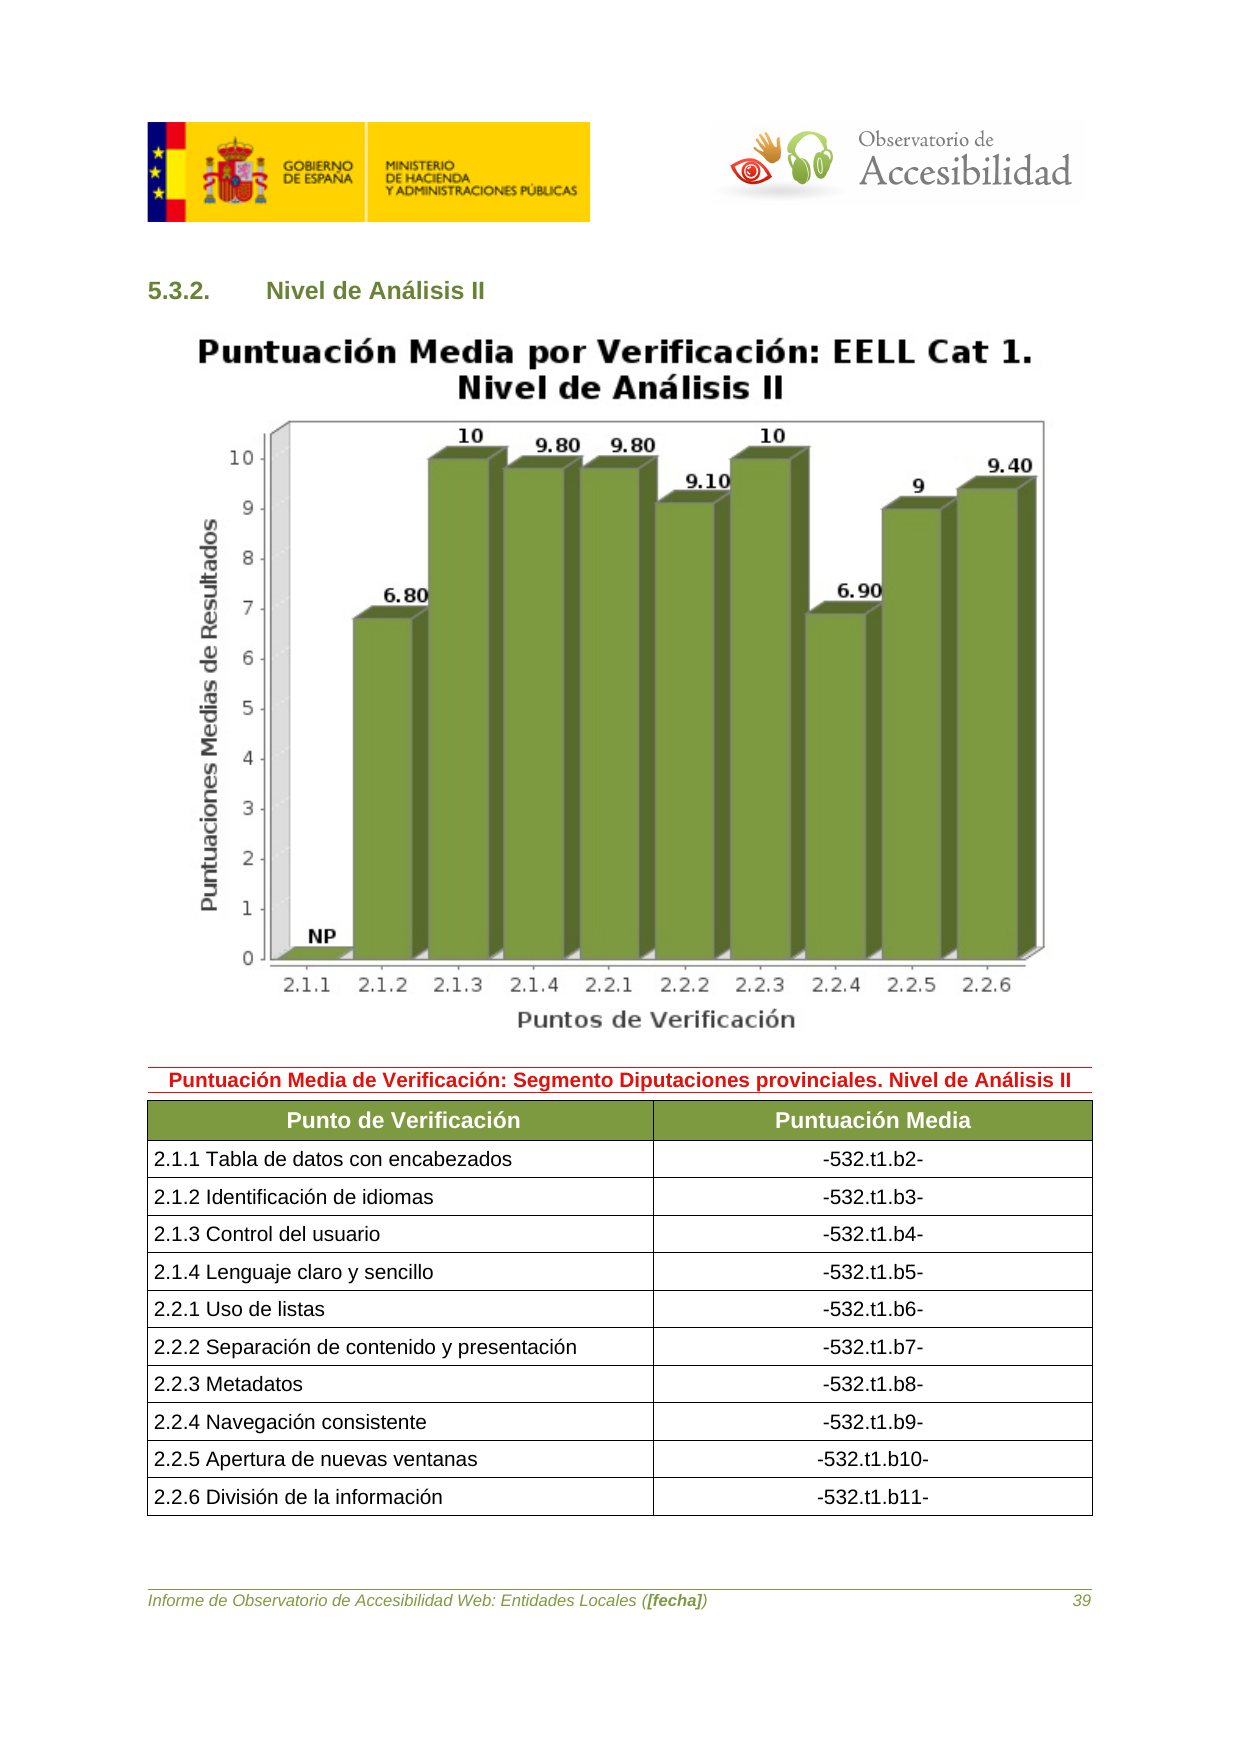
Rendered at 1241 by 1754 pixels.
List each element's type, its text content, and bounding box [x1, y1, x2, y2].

table_cell -532.t1.b8- [654, 1366, 1092, 1402]
table_cell 2.1.2 Identificación de idiomas [148, 1178, 653, 1215]
table_cell -532.t1.b9- [654, 1403, 1092, 1440]
table_cell 2.2.4 Navegación consistente [148, 1403, 653, 1440]
table_cell 2.2.5 Apertura de nuevas ventanas [148, 1441, 653, 1477]
table_cell -532.t1.b7- [654, 1328, 1092, 1365]
table_cell 2.2.2 Separación de contenido y presentación [148, 1328, 653, 1365]
table_cell 2.2.1 Uso de listas [148, 1291, 653, 1327]
table_cell -532.t1.b5- [654, 1253, 1092, 1290]
table_cell -532.t1.b10- [654, 1441, 1092, 1477]
picture [147, 122, 591, 222]
table_cell -532.t1.b4- [654, 1216, 1092, 1252]
list Nivel de Análisis II [148, 276, 1092, 304]
table_cell 2.2.6 División de la información [148, 1478, 653, 1515]
table_cell 2.2.3 Metadatos [148, 1366, 653, 1402]
table_cell -532.t1.b3- [654, 1178, 1092, 1215]
table_cell -532.t1.b6- [654, 1291, 1092, 1327]
picture [178, 332, 1062, 1042]
text Puntuación Media de Verificación: Segmento Diputaciones provinciales. Nivel de Análisis II [148, 1068, 1092, 1092]
table_cell 2.1.4 Lenguaje claro y sencillo [148, 1253, 653, 1290]
table_cell 2.1.1 Tabla de datos con encabezados [148, 1141, 653, 1177]
table_cell -532.t1.b11- [654, 1478, 1092, 1515]
table_header Punto de Verificación [148, 1101, 653, 1140]
table_cell 2.1.3 Control del usuario [148, 1216, 653, 1252]
picture [710, 122, 1086, 205]
table_cell -532.t1.b2- [654, 1141, 1092, 1177]
table_header Puntuación Media [654, 1101, 1092, 1140]
